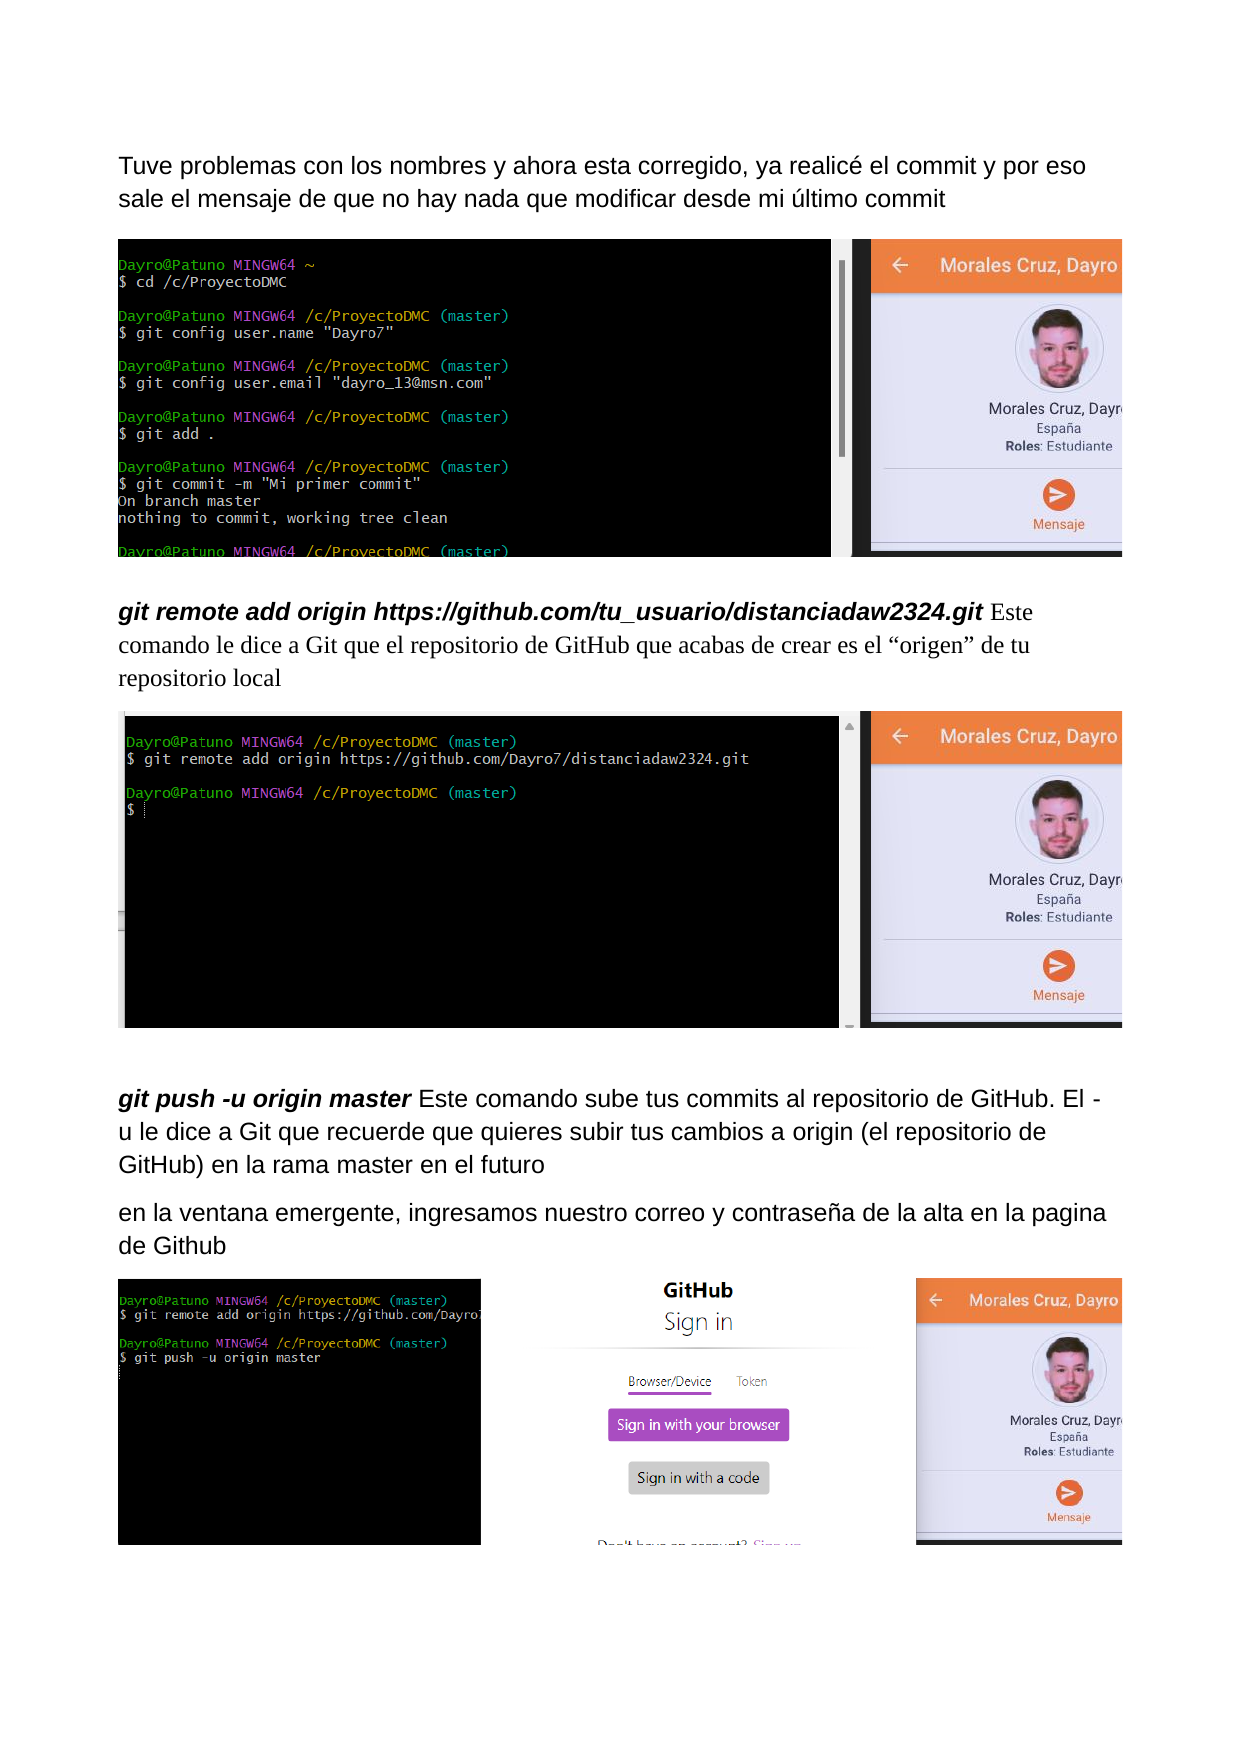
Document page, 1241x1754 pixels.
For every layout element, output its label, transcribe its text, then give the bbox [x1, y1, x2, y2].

picture [118, 1278, 1123, 1545]
picture [118, 711, 1123, 1028]
text Tuve problemas con los nombres y ahora esta corregido, ya realicé el commit y por eso sale el mensaje de que no hay nada que modificar desde mi último commit [118, 151, 1122, 213]
picture [118, 239, 1123, 557]
text en la ventana emergente, ingresamos nuestro correo y contraseña de la alta en la pagina de Github [118, 1198, 1122, 1259]
text git push -u origin master Este comando sube tus commits al repositorio de GitHub. El -u le dice a Git que recuerde que quieres subir tus cambios a origin (el repositorio de GitHub) en la rama master en el futuro [118, 1084, 1122, 1179]
text git remote add origin https://github.com/tu_usuario/distanciadaw2324.git Este comando le dice a Git que el repositorio de GitHub que acabas de crear es el “origen” de tu repositorio local [118, 597, 1122, 692]
